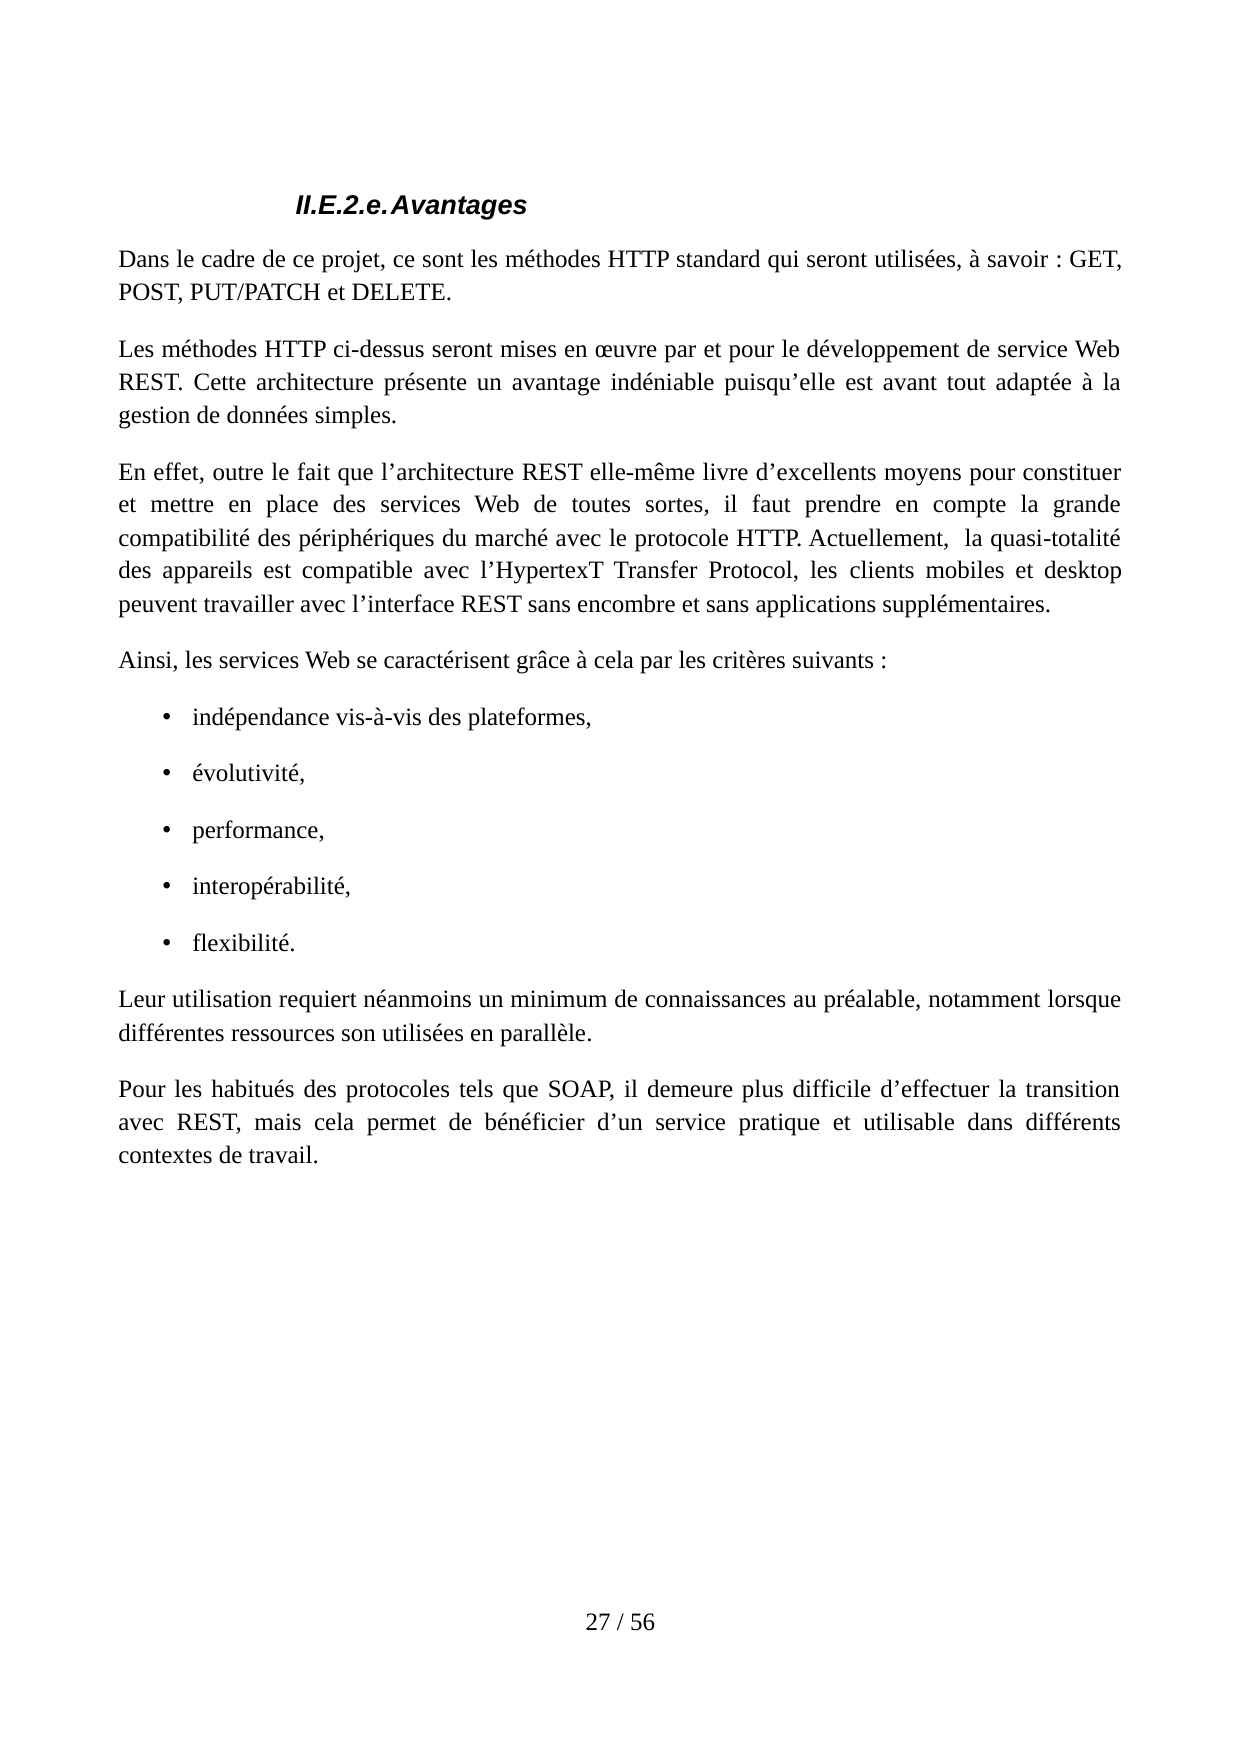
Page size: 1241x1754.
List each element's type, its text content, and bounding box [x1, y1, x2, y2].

list flexibilité. [162, 928, 1122, 957]
list évolutivité, [162, 758, 1122, 787]
text Leur utilisation requiert néanmoins un minimum de connaissances au préalable, notamment lorsque différentes ressources son utilisées en parallèle. [118, 984, 1122, 1046]
text Dans le cadre de ce projet, ce sont les méthodes HTTP standard qui seront utilisées, à savoir : GET, POST, PUT/PATCH et DELETE. [118, 244, 1122, 306]
text En effet, outre le fait que l’architecture REST elle-même livre d’excellents moyens pour constituer et mettre en place des services Web de toutes sortes, il faut prendre en compte la grande compatibilité des périphériques du marché avec le protocole HTTP. Actuellement, la quasi-totalité des appareils est compatible avec l’HypertexT Transfer Protocol, les clients mobiles et desktop peuvent travailler avec l’interface REST sans encombre et sans applications supplémentaires. [118, 457, 1122, 617]
list interopérabilité, [162, 871, 1122, 900]
list performance, [162, 815, 1122, 844]
text Pour les habitués des protocoles tels que SOAP, il demeure plus difficile d’effectuer la transition avec REST, mais cela permet de bénéficier d’un service pratique et utilisable dans différents contextes de travail. [118, 1074, 1122, 1169]
text Les méthodes HTTP ci-dessus seront mises en œuvre par et pour le développement de service Web REST. Cette architecture présente un avantage indéniable puisqu’elle est avant tout adaptée à la gestion de données simples. [118, 334, 1122, 429]
subtitle Avantages [118, 189, 1122, 220]
list indépendance vis-à-vis des plateformes, [162, 702, 1122, 731]
text Ainsi, les services Web se caractérisent grâce à cela par les critères suivants : [118, 645, 1122, 674]
